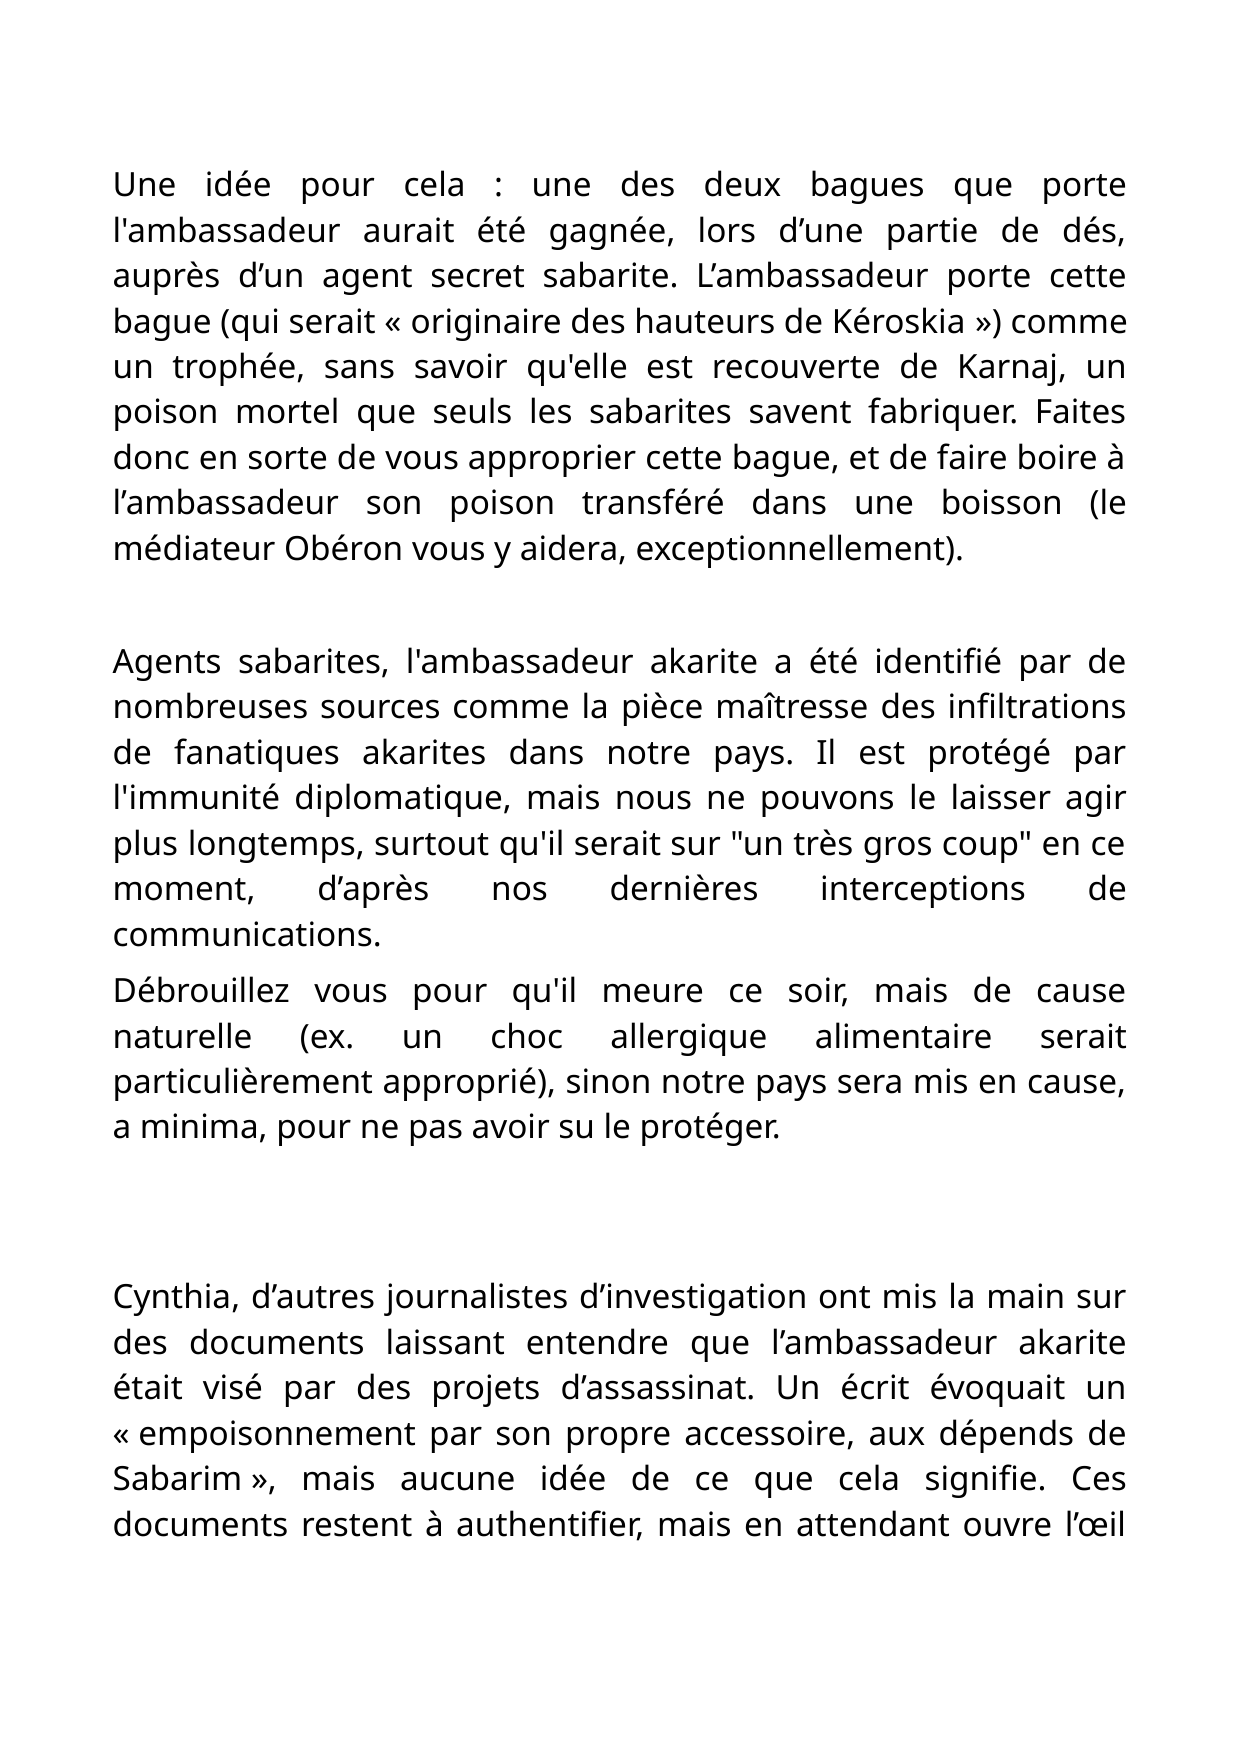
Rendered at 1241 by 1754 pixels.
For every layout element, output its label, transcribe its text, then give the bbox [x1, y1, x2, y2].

text Une idée pour cela : une des deux bagues que porte l'ambassadeur aurait été gagnée, lors d’une partie de dés, auprès d’un agent secret sabarite. L’ambassadeur porte cette bague (qui serait « originaire des hauteurs de Kéroskia ») comme un trophée, sans savoir qu'elle est recouverte de Karnaj, un poison mortel que seuls les sabarites savent fabriquer. Faites donc en sorte de vous approprier cette bague, et de faire boire à l’ambassadeur son poison transféré dans une boisson (le médiateur Obéron vous y aidera, exceptionnellement). [112, 161, 1128, 570]
text Cynthia, d’autres journalistes d’investigation ont mis la main sur des documents laissant entendre que l’ambassadeur akarite était visé par des projets d’assassinat. Un écrit évoquait un « empoisonnement par son propre accessoire, aux dépends de Sabarim », mais aucune idée de ce que cela signifie. Ces documents restent à authentifier, mais en attendant ouvre l’œil [112, 1273, 1128, 1546]
text Débrouillez vous pour qu'il meure ce soir, mais de cause naturelle (ex. un choc allergique alimentaire serait particulièrement approprié), sinon notre pays sera mis en cause, a minima, pour ne pas avoir su le protéger. [112, 967, 1128, 1149]
text Agents sabarites, l'ambassadeur akarite a été identifié par de nombreuses sources comme la pièce maîtresse des infiltrations de fanatiques akarites dans notre pays. Il est protégé par l'immunité diplomatique, mais nous ne pouvons le laisser agir plus longtemps, surtout qu'il serait sur "un très gros coup" en ce moment, d’après nos dernières interceptions de communications. [112, 638, 1128, 956]
